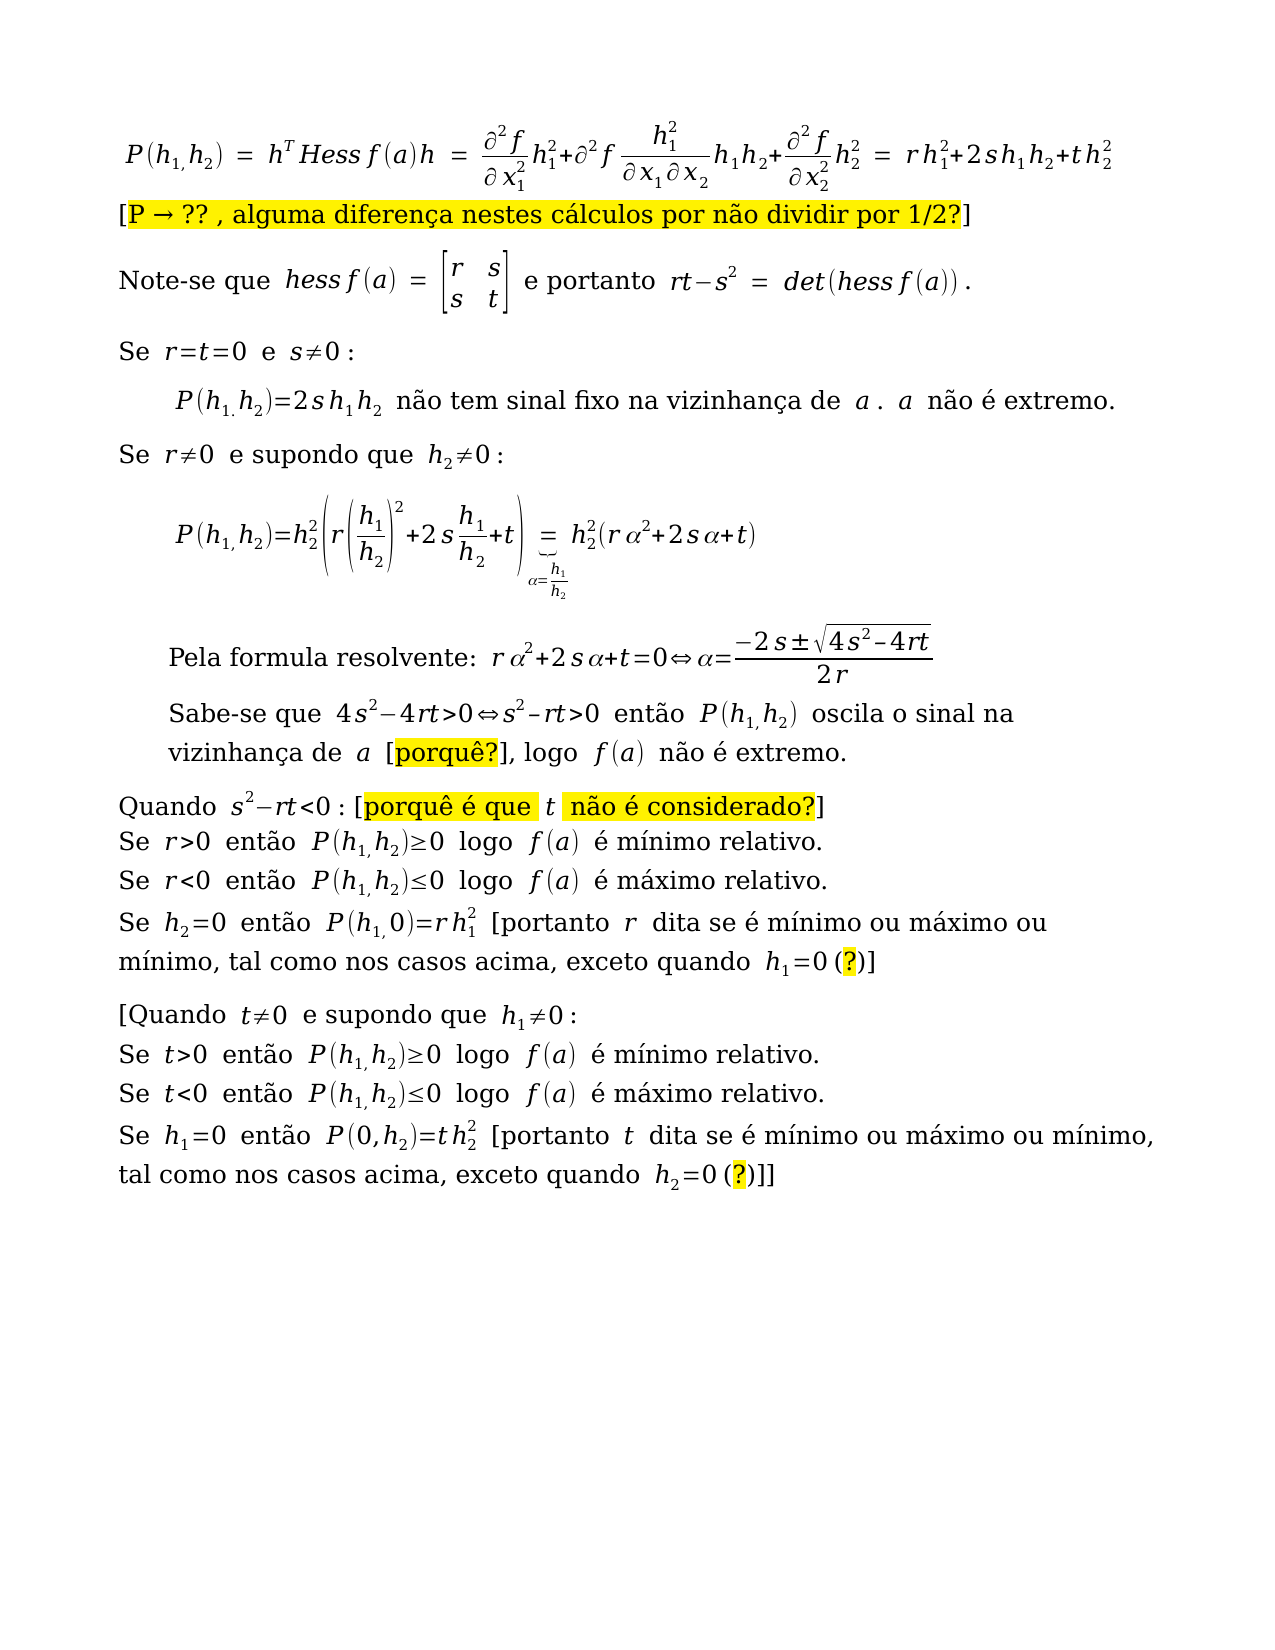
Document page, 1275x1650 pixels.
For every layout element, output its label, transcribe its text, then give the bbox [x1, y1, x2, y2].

text Se e supondo que : [118, 440, 1157, 473]
text Se e : [118, 337, 1157, 366]
text Quando : [porquê é que não é considerado?] Se então logo é mínimo relativo. Se então logo é máximo relativo. Se então [portanto dita se é mínimo ou máximo ou mínimo, tal como nos casos acima, exceto quando (?)] [118, 789, 1157, 980]
text [Quando e supondo que : Se então logo é mínimo relativo. Se então logo é máximo relativo. Se então [portanto dita se é mínimo ou máximo ou mínimo, tal como nos casos acima, exceto quando (?)]] [118, 1001, 1157, 1193]
text Façam-se as seguintes mudanças de variável: , , Então: [P → ?? , alguma diferença nestes cálculos por não dividir por 1/2?] [118, 118, 1157, 229]
text Pela formula resolvente: Sabe-se que então oscila o sinal na vizinhança de [porquê?], logo não é extremo. [168, 622, 1157, 768]
text Note-se que e portanto . [118, 250, 1157, 316]
text não tem sinal fixo na vizinhança de . não é extremo. [168, 386, 1157, 419]
